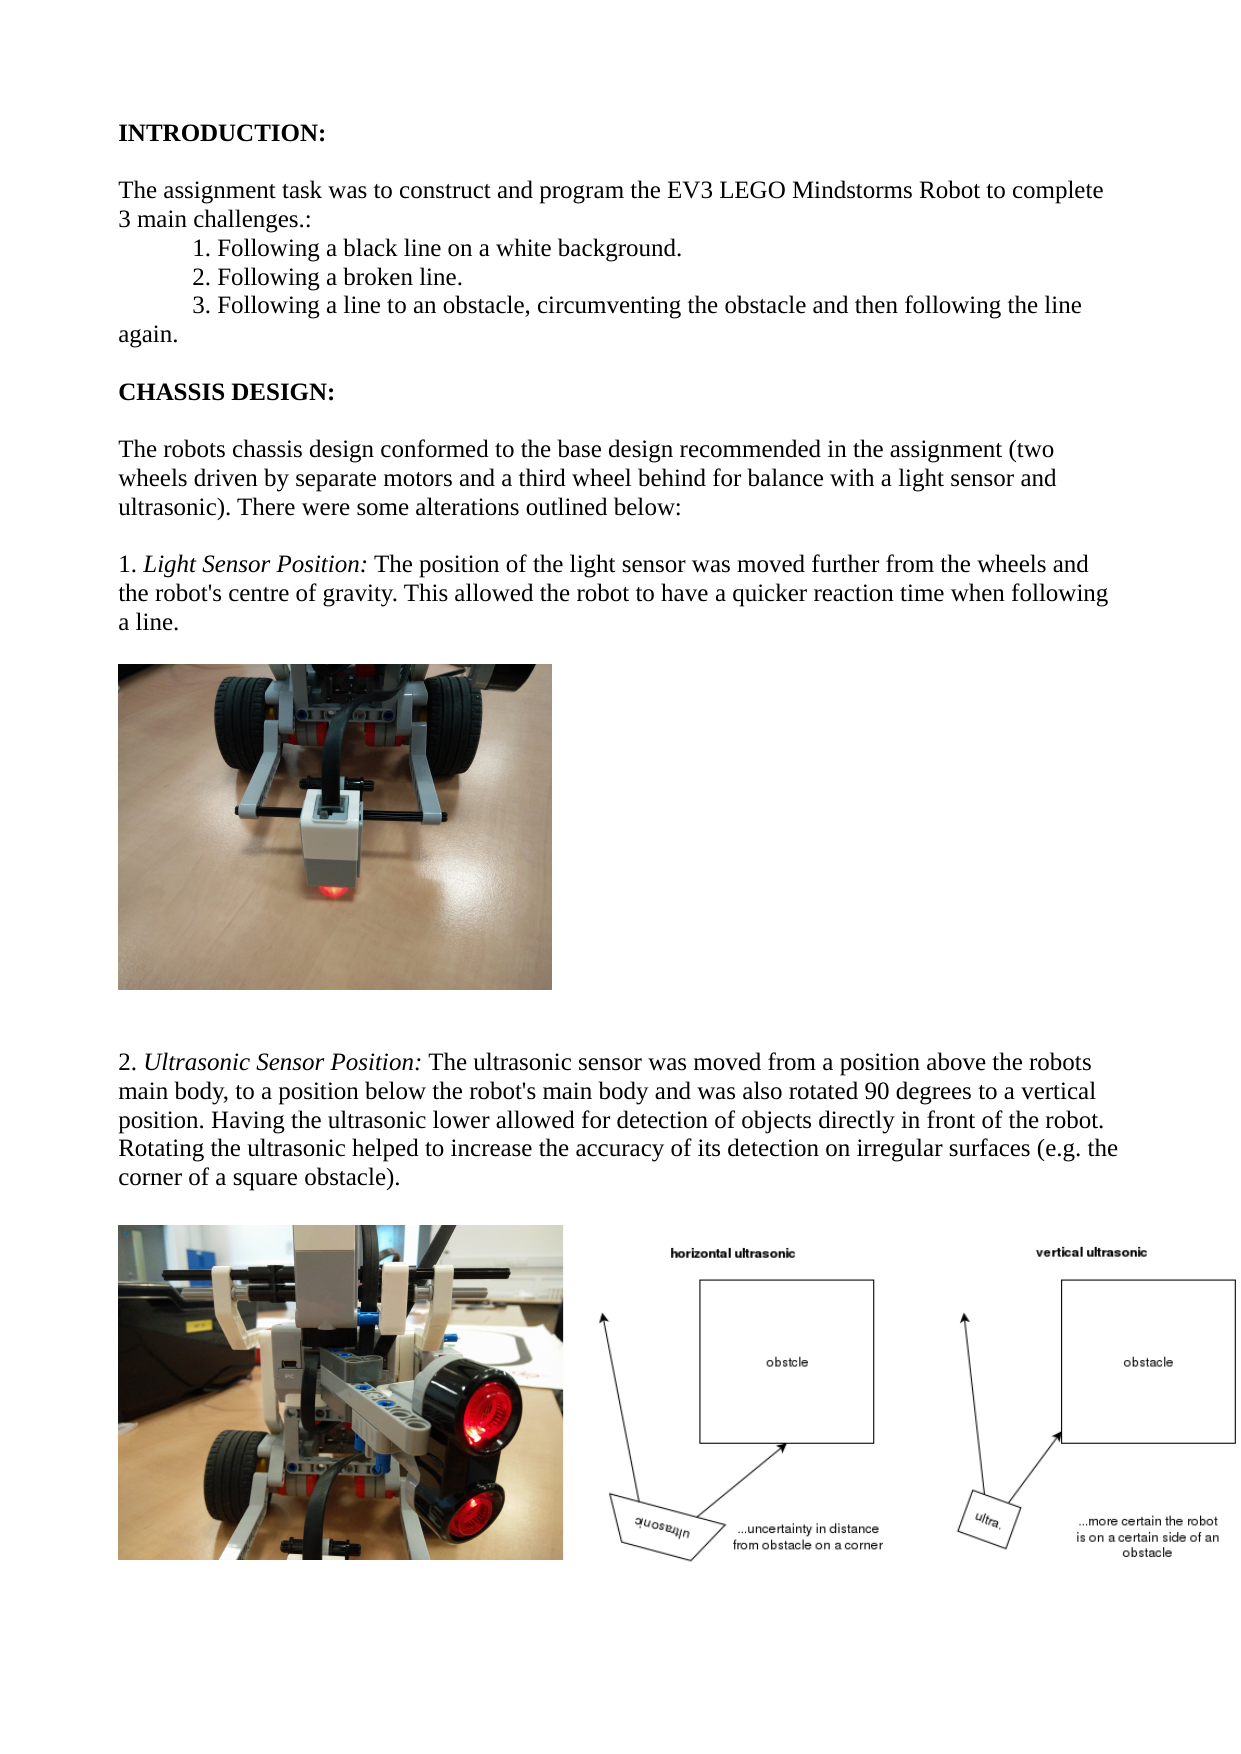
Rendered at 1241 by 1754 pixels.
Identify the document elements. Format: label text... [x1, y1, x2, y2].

picture [118, 1225, 564, 1560]
text 1. Light Sensor Position: The position of the light sensor was moved further from the wheels and the robot's centre of gravity. This allowed the robot to have a quicker reaction time when following a line. [118, 549, 1122, 636]
text The robots chassis design conformed to the base design recommended in the assignment (two wheels driven by separate motors and a third wheel behind for balance with a light sensor and ultrasonic). There were some alterations outlined below: [118, 434, 1122, 521]
text 2. Ultrasonic Sensor Position: The ultrasonic sensor was moved from a position above the robots main body, to a position below the robot's main body and was also rotated 90 degrees to a vertical position. Having the ultrasonic lower allowed for detection of objects directly in front of the robot. Rotating the ultrasonic helped to increase the accuracy of its detection on irregular surfaces (e.g. the corner of a square obstacle). [118, 1047, 1122, 1191]
text INTRODUCTION: The assignment task was to construct and program the EV3 LEGO Mindstorms Robot to complete 3 main challenges.: [118, 118, 1122, 233]
picture [118, 664, 552, 990]
text 2. Following a broken line. 3. Following a line to an obstacle, circumventing the obstacle and then following the line again. [118, 262, 1122, 348]
text CHASSIS DESIGN: [118, 377, 1122, 406]
text 1. Following a black line on a white background. [118, 233, 1122, 262]
